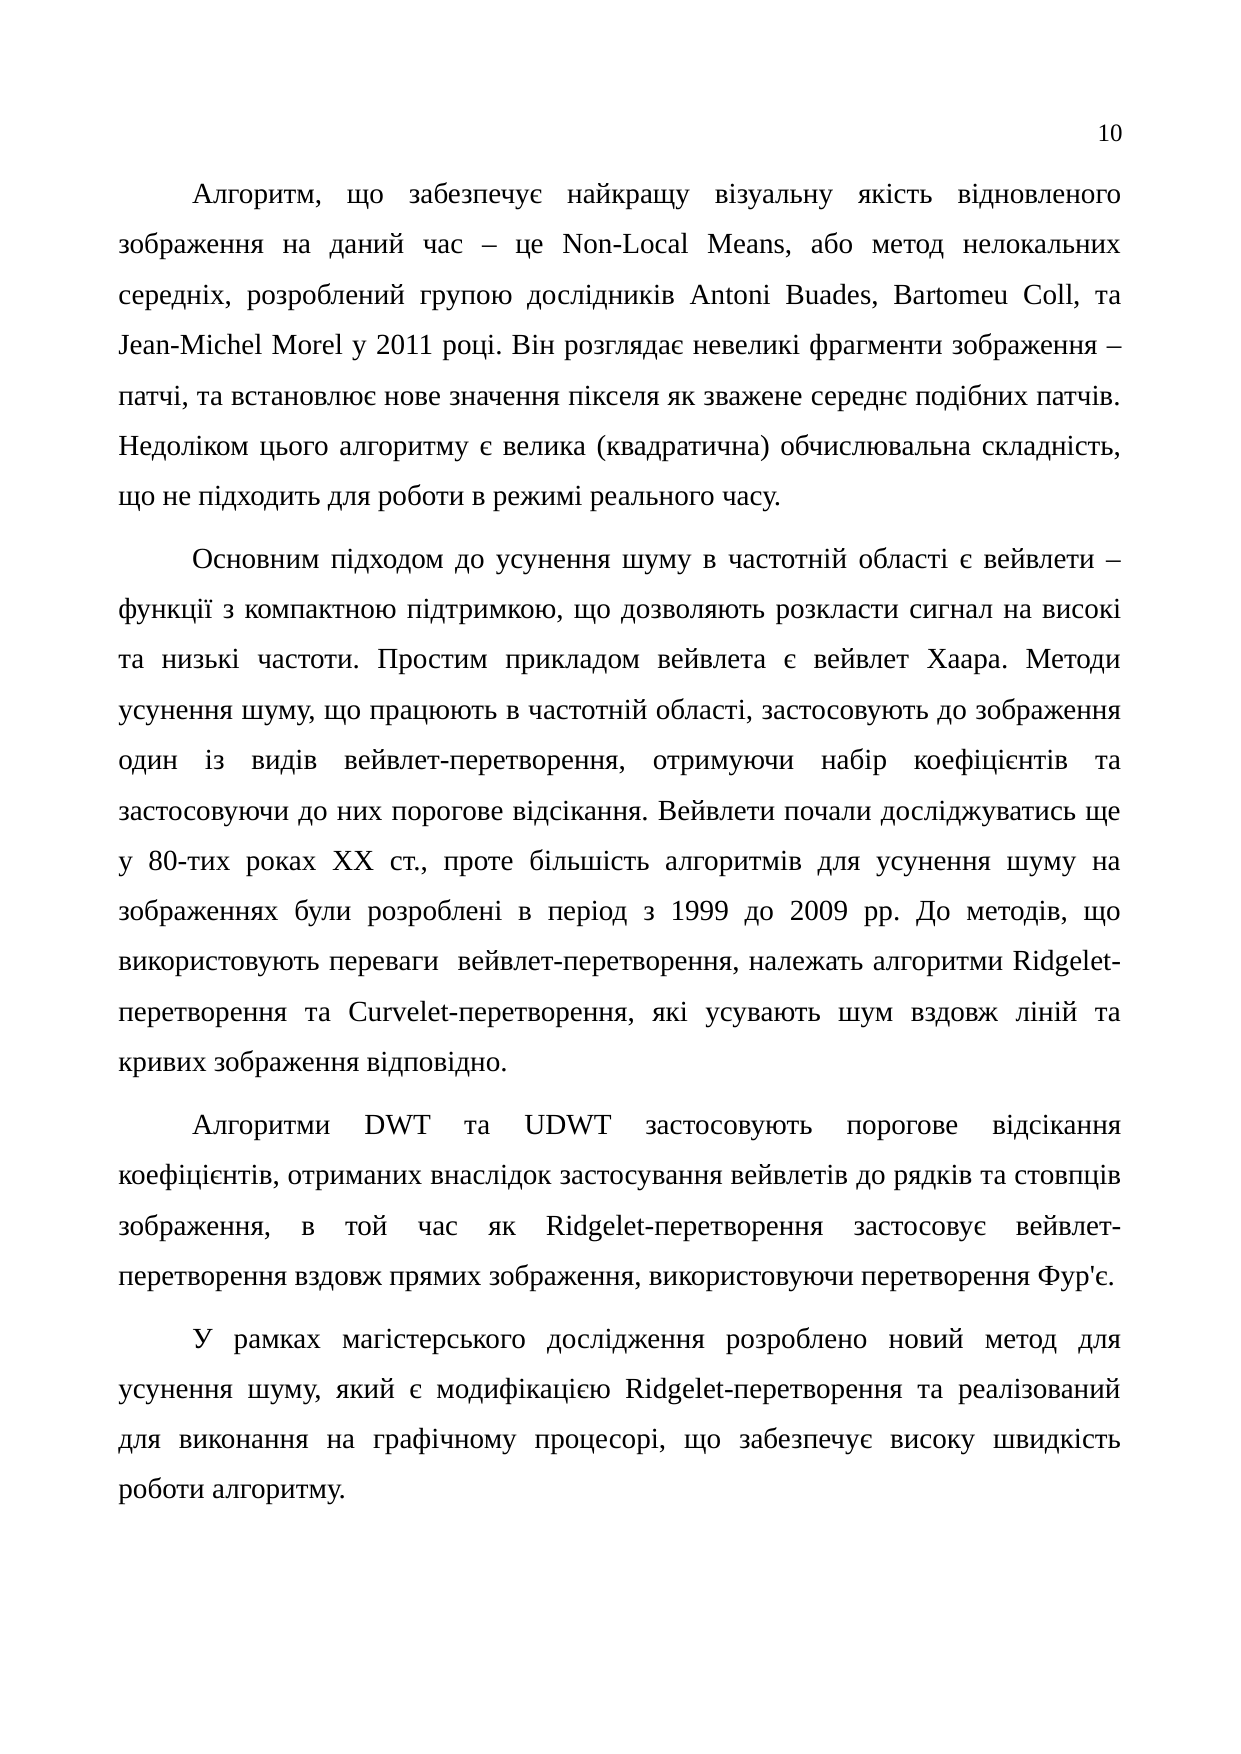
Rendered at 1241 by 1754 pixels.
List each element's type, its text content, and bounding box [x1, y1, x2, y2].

text Основним підходом до усунення шуму в частотній області є вейвлети – функції з компактною підтримкою, що дозволяють розкласти сигнал на високі та низькі частоти. Простим прикладом вейвлета є вейвлет Хаара. Методи усунення шуму, що працюють в частотній області, застосовують до зображення один із видів вейвлет-перетворення, отримуючи набір коефіцієнтів та застосовуючи до них порогове відсікання. Вейвлети почали досліджуватись ще у 80-тих роках XX ст., проте більшість алгоритмів для усунення шуму на зображеннях були розроблені в період з 1999 до 2009 рр. До методів, що використовують переваги вейвлет-перетворення, належать алгоритми Ridgelet-перетворення та Curvelet-перетворення, які усувають шум вздовж ліній та кривих зображення відповідно. [118, 541, 1122, 1078]
text Алгоритми DWT та UDWT застосовують порогове відсікання коефіцієнтів, отриманих внаслідок застосування вейвлетів до рядків та стовпців зображення, в той час як Ridgelet-перетворення застосовує вейвлет-перетворення вздовж прямих зображення, використовуючи перетворення Фур'є. [118, 1107, 1122, 1291]
text Алгоритм, що забезпечує найкращу візуальну якість відновленого зображення на даний час – це Non-Local Means, або метод нелокальних середніх, розроблений групою дослідників Antoni Buades, Bartomeu Coll, та Jean-Michel Morel у 2011 році. Він розглядає невеликі фрагменти зображення – патчі, та встановлює нове значення пікселя як зважене середнє подібних патчів. Недоліком цього алгоритму є велика (квадратична) обчислювальна складність, що не підходить для роботи в режимі реального часу. [118, 176, 1122, 512]
text У рамках магістерського дослідження розроблено новий метод для усунення шуму, який є модифікацією Ridgelet-перетворення та реалізований для виконання на графічному процесорі, що забезпечує високу швидкість роботи алгоритму. [118, 1321, 1122, 1505]
